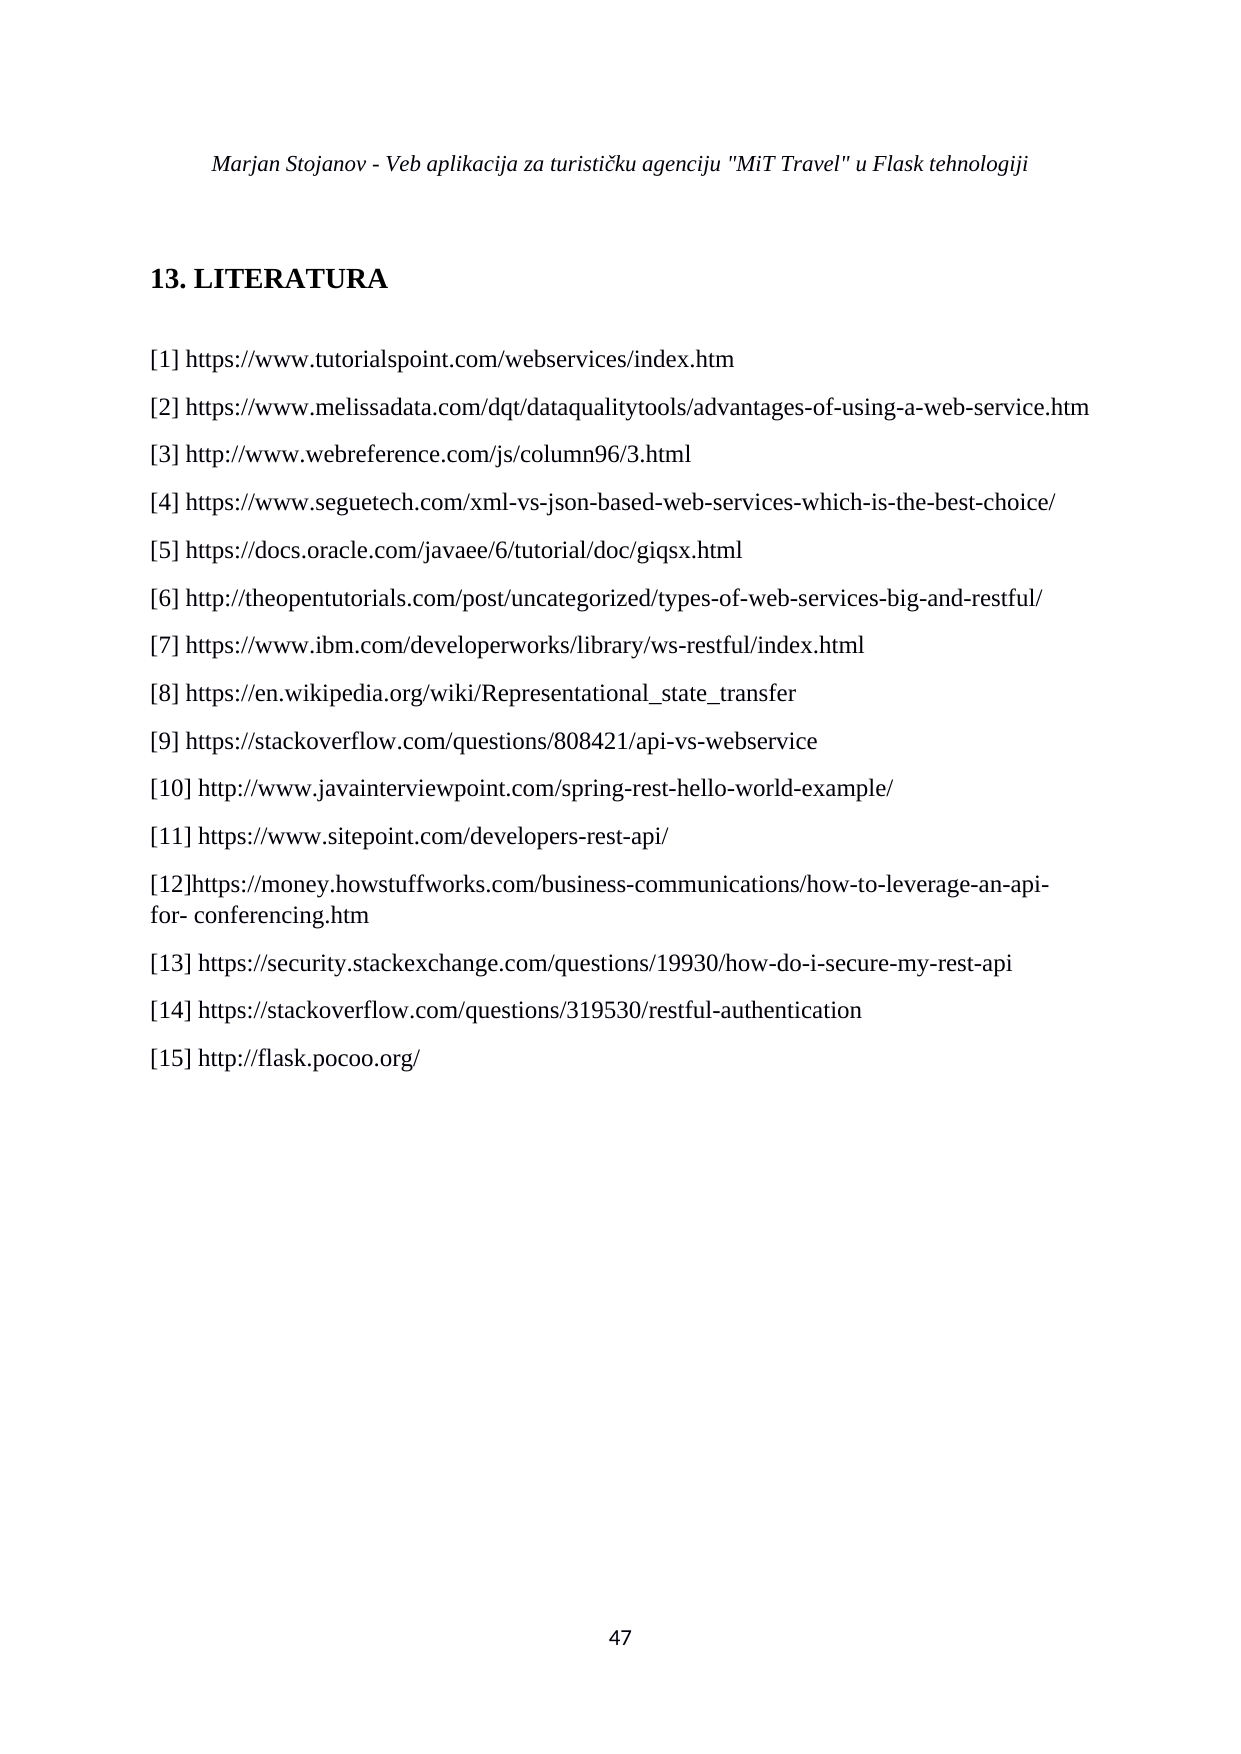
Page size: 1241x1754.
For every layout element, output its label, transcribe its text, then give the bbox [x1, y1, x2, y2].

text [7] https://www.ibm.com/developerworks/library/ws-restful/index.html [150, 630, 1090, 659]
text [11] https://www.sitepoint.com/developers-rest-api/ [150, 821, 1090, 850]
text [8] https://en.wikipedia.org/wiki/Representational_state_transfer [150, 678, 1090, 707]
text [1] https://www.tutorialspoint.com/webservices/index.htm [150, 344, 1090, 373]
text [6] http://theopentutorials.com/post/uncategorized/types-of-web-services-big-and-restful/ [150, 583, 1090, 611]
text [15] http://flask.pocoo.org/ [150, 1043, 1090, 1072]
text [9] https://stackoverflow.com/questions/808421/api-vs-webservice [150, 726, 1090, 754]
text [3] http://www.webreference.com/js/column96/3.html [150, 439, 1090, 468]
text [2] https://www.melissadata.com/dqt/dataqualitytools/advantages-of-using-a-web-service.htm [150, 392, 1090, 421]
text [14] https://stackoverflow.com/questions/319530/restful-authentication [150, 995, 1090, 1024]
text [13] https://security.stackexchange.com/questions/19930/how-do-i-secure-my-rest-api [150, 948, 1090, 976]
text [5] https://docs.oracle.com/javaee/6/tutorial/doc/giqsx.html [150, 535, 1090, 564]
subtitle 13. LITERATURA [150, 261, 1090, 294]
text [12]https://money.howstuffworks.com/business-communications/how-to-leverage-an-api- for- conferencing.htm [150, 869, 1090, 929]
text [10] http://www.javainterviewpoint.com/spring-rest-hello-world-example/ [150, 773, 1090, 802]
text [4] https://www.seguetech.com/xml-vs-json-based-web-services-which-is-the-best-choice/ [150, 487, 1090, 516]
